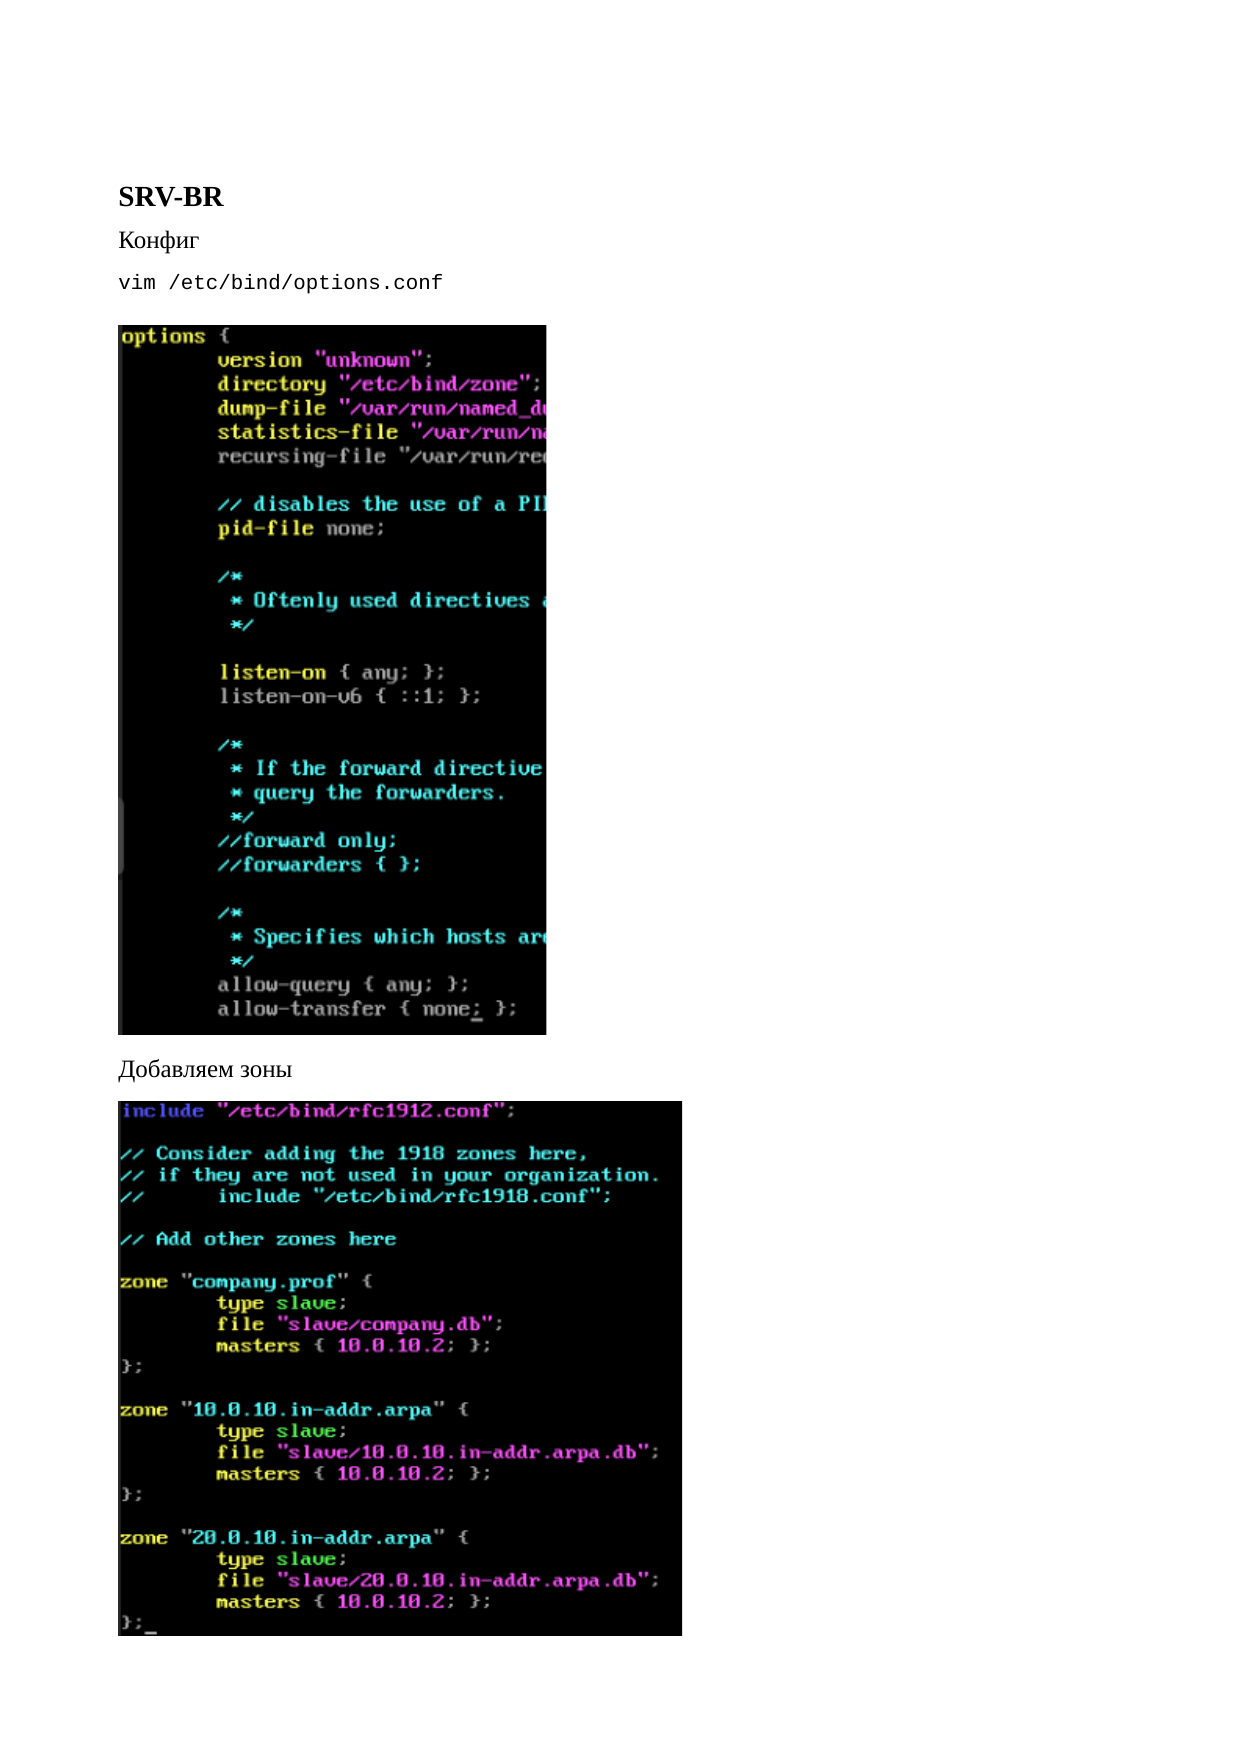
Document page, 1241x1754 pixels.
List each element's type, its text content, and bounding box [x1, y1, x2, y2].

picture [118, 325, 547, 1035]
subtitle SRV-BR [118, 179, 1122, 212]
picture [118, 1101, 683, 1636]
text vim /etc/bind/options.conf [118, 272, 1122, 296]
text Конфиг [118, 225, 1122, 253]
text Добавляем зоны [118, 1054, 1122, 1082]
